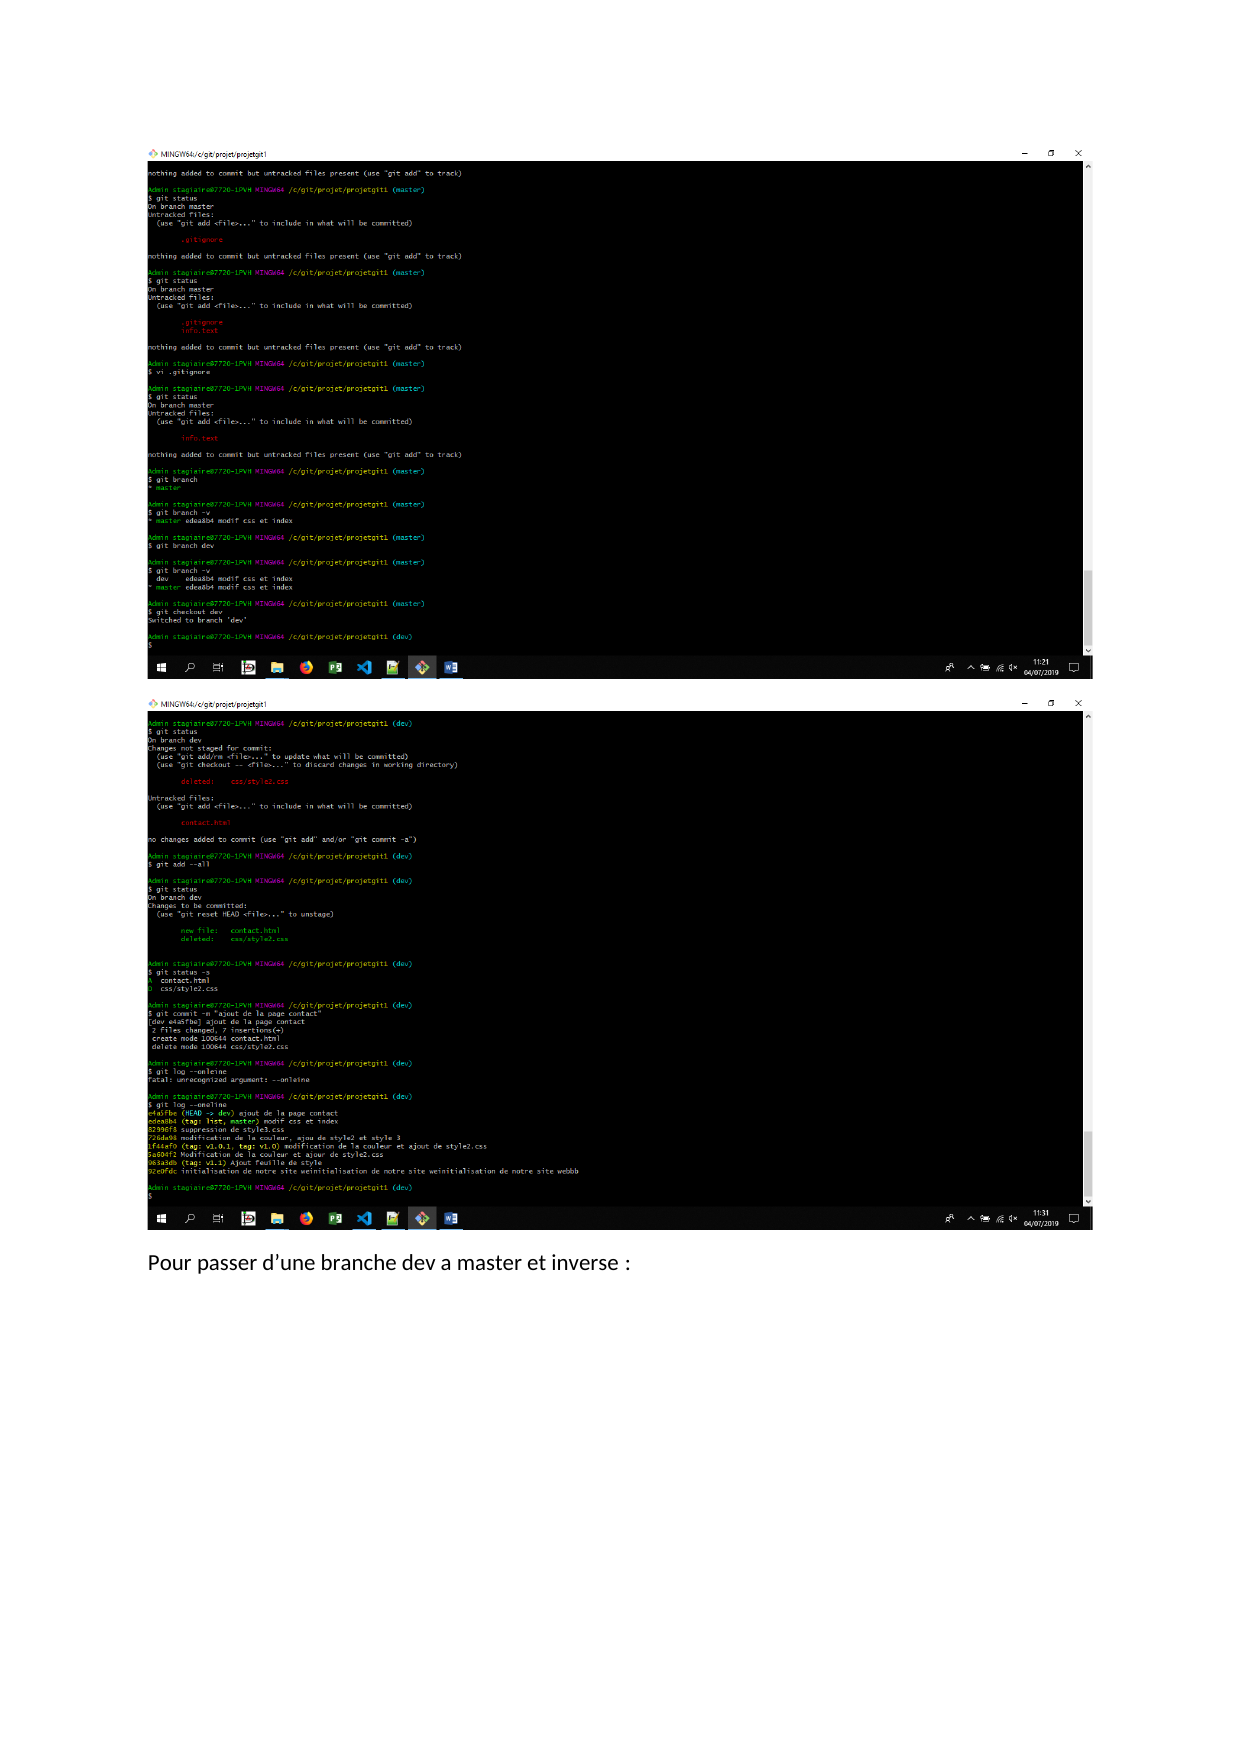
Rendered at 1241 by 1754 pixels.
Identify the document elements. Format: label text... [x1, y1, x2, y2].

picture [147, 697, 1093, 1230]
text Pour passer d’une branche dev a master et inverse : [148, 1248, 1093, 1276]
picture [147, 147, 1093, 679]
